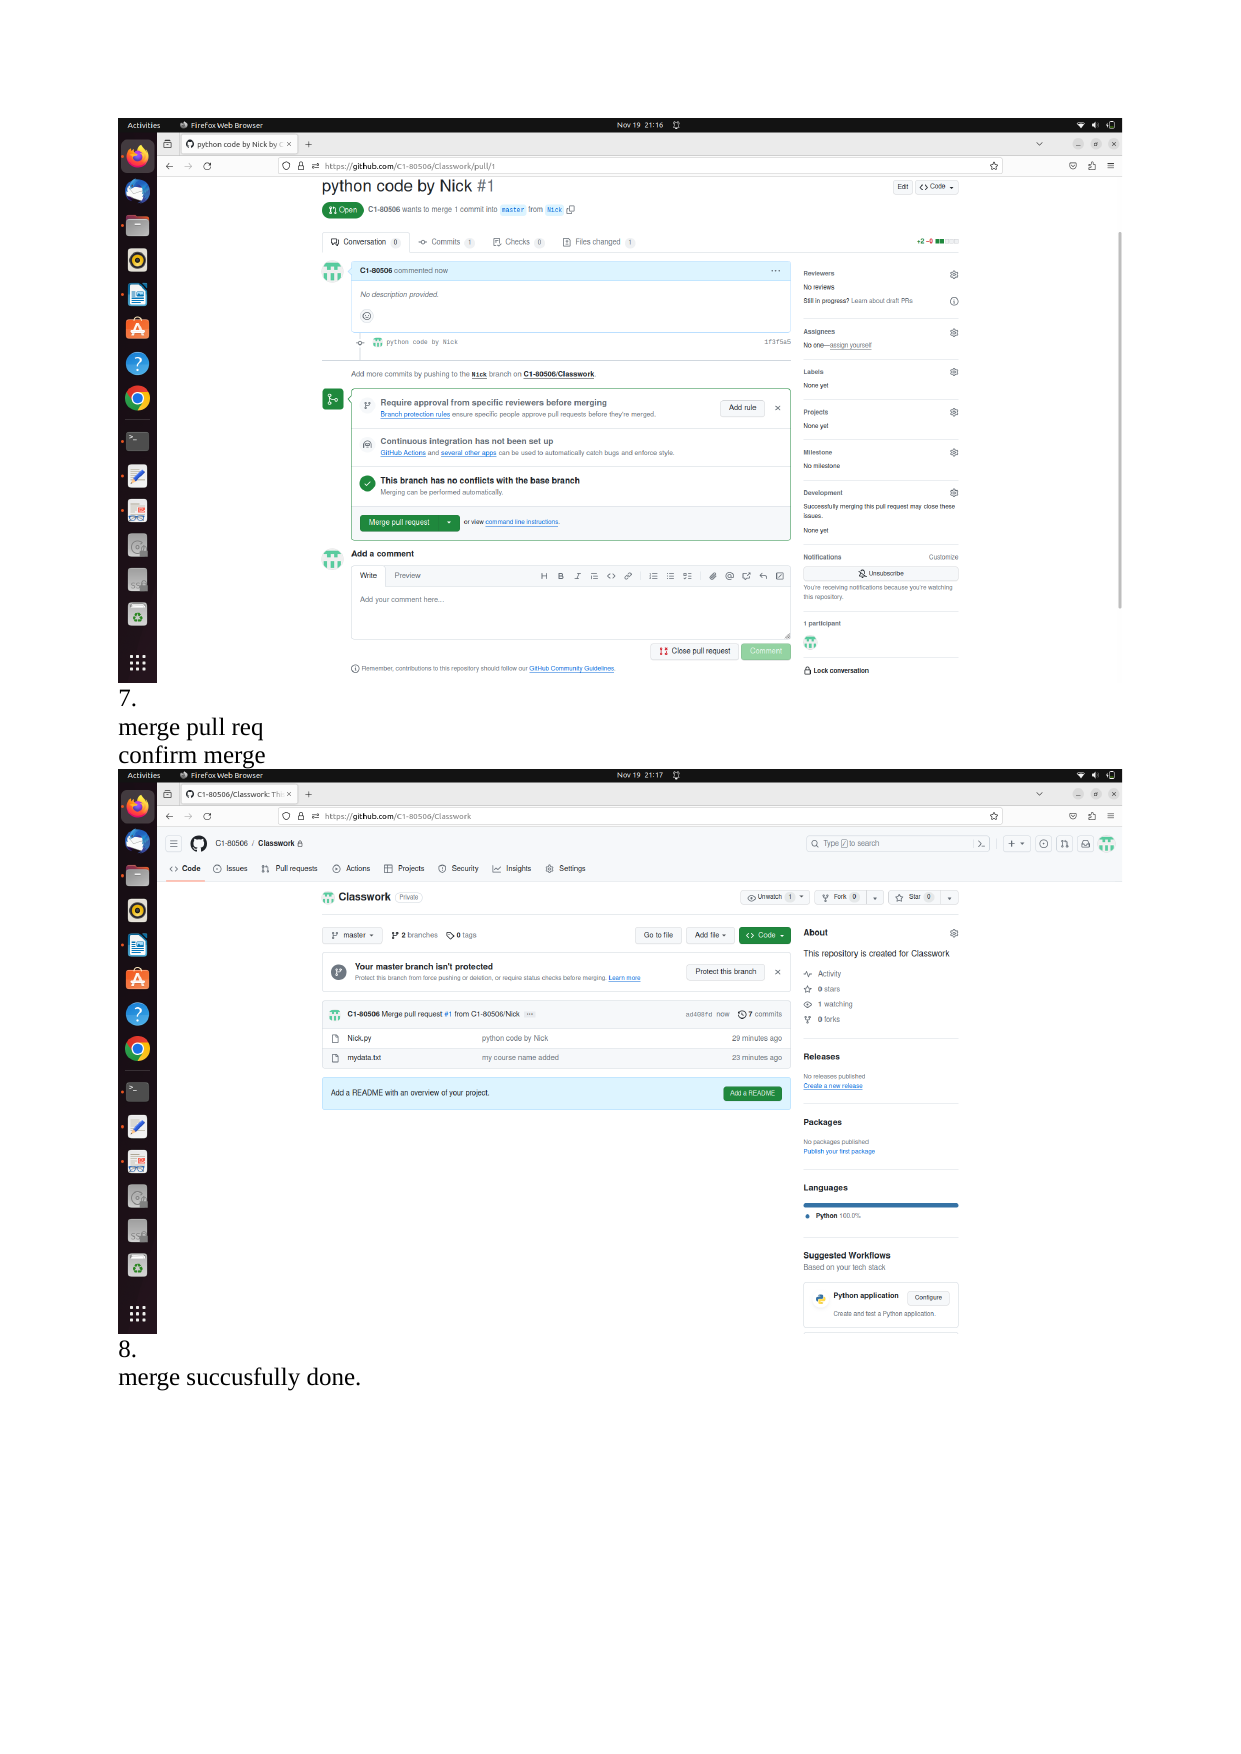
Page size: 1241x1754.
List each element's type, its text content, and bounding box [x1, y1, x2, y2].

text merge pull req [118, 712, 1122, 740]
text confirm merge [118, 740, 1122, 769]
text 8. [118, 1334, 1122, 1362]
picture [118, 118, 1123, 683]
picture [118, 769, 1123, 1334]
text merge succusfully done. [118, 1362, 1122, 1391]
text 7. [118, 683, 1122, 712]
